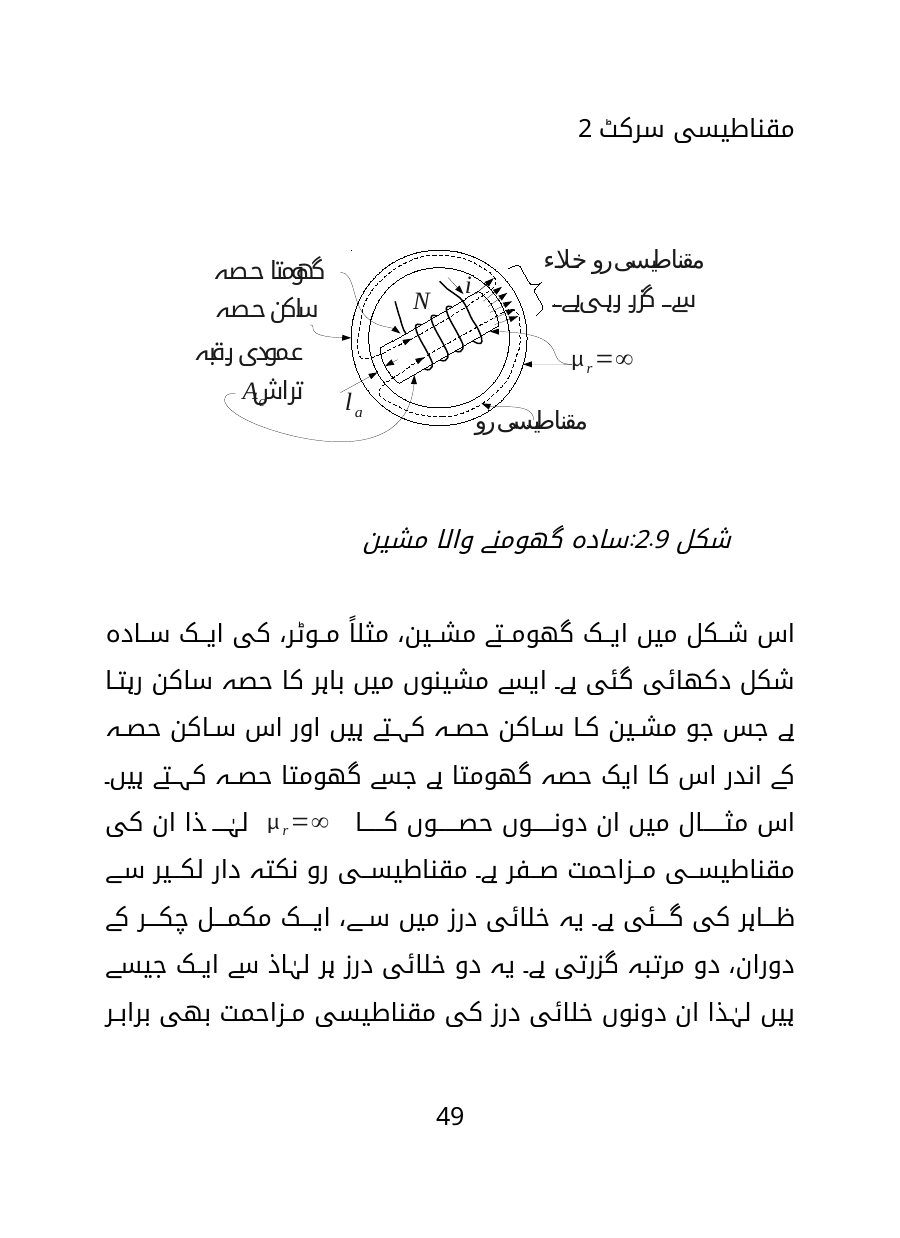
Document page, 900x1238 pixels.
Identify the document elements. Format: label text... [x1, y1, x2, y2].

text اس شکل میں ایک گھومتے مشین، مثلاً موٹر، کی ایک سادہ شکل دکھائی گئی ہے۔ ایسے مشینوں میں باہر کا حصہ ساکن رہتا ہے جس جو مشین کا ساکن حصہ کہتے ہیں اور اس ساکن حصہ کے اندر اس کا ایک حصہ گھومتا ہے جسے گھومتا حصہ کہتے ہیں۔ اس مثال میں ان دونوں حصوں کا لہٰذا ان کی مقناطیسی مزاحمت صفر ہے۔ مقناطیسی رو نکتہ دار لکیر سے ظاہر کی گئی ہے۔ یہ خلائی درز میں سے، ایک مکمل چکر کے دوران، دو مرتبہ گزرتی ہے۔ یہ دو خلائی درز ہر لہٰاذ سے ایک جیسے ہیں لہٰذا ان دونوں خلائی درز کی مقناطیسی مزاحمت بھی برابر ہو گی۔مزید یہ کہ ان خلائی درز کی مقناطیسی مزاحم سلسلہ وار ہیں۔شکل میں مقناطیسی رو کو گھومتے حصہ سے ساکن حصہ کی طرف، خلائی درز سے گزرتے دکھایا گیا ہے۔خلائی درز کی لمبائیبہت کم ہے لہٰذا خلائی درز کا عمودی رقبہ تراش وہی ہو گا جو گھومتے حصہ کا ہے یعنی [105, 610, 795, 1036]
text شکل 2.9:سادہ گھومنے والا مشین [169, 195, 731, 563]
